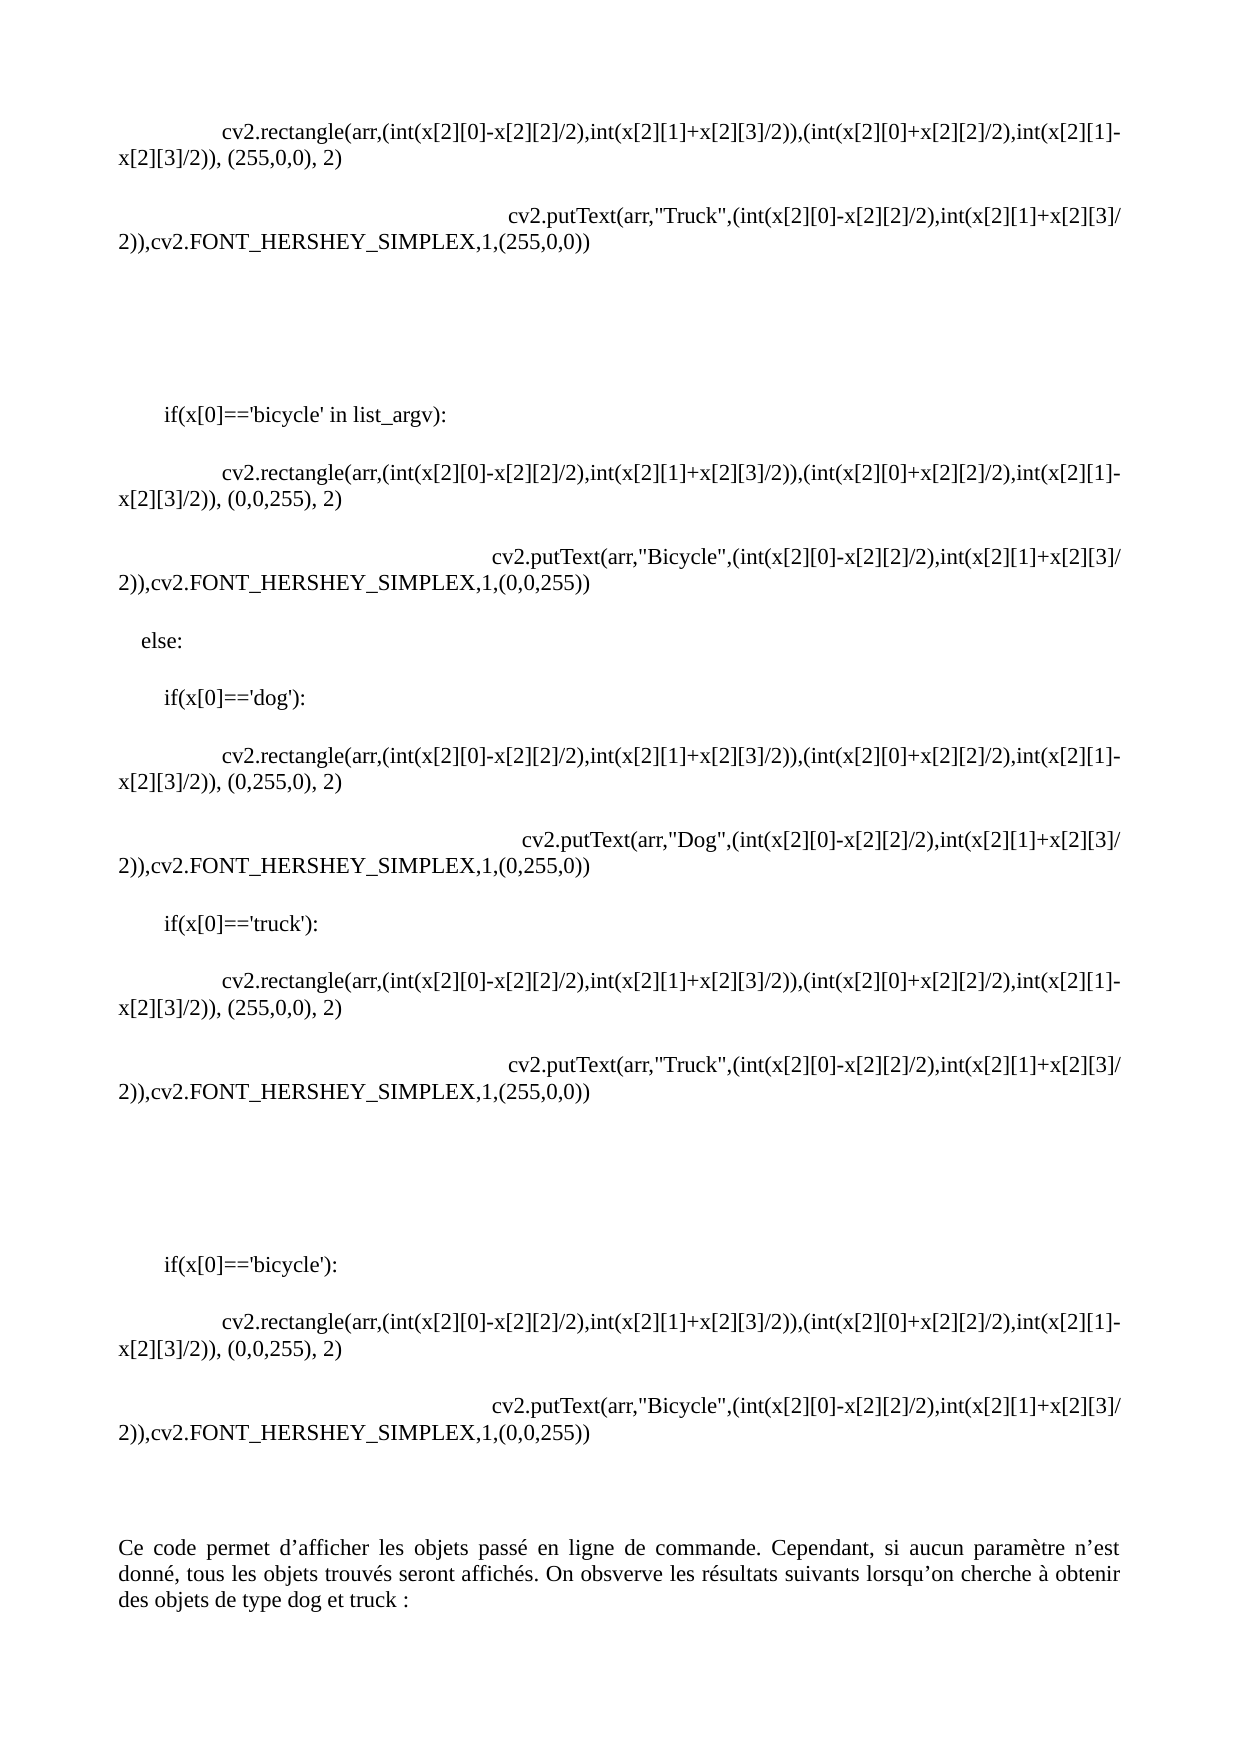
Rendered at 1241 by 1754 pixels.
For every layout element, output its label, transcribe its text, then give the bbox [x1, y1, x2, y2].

text cv2.putText(arr,"Truck",(int(x[2][0]-x[2][2]/2),int(x[2][1]+x[2][3]/2)),cv2.FONT_HERSHEY_SIMPLEX,1,(255,0,0)) [118, 202, 1122, 255]
text if(x[0]=='bicycle'): [118, 1251, 1122, 1277]
text if(x[0]=='truck'): [118, 910, 1122, 936]
text else: [118, 627, 1122, 653]
text cv2.putText(arr,"Truck",(int(x[2][0]-x[2][2]/2),int(x[2][1]+x[2][3]/2)),cv2.FONT_HERSHEY_SIMPLEX,1,(255,0,0)) [118, 1051, 1122, 1104]
text cv2.rectangle(arr,(int(x[2][0]-x[2][2]/2),int(x[2][1]+x[2][3]/2)),(int(x[2][0]+x[2][2]/2),int(x[2][1]-x[2][3]/2)), (0,0,255), 2) [118, 1308, 1122, 1361]
text cv2.putText(arr,"Bicycle",(int(x[2][0]-x[2][2]/2),int(x[2][1]+x[2][3]/2)),cv2.FONT_HERSHEY_SIMPLEX,1,(0,0,255)) [118, 543, 1122, 596]
text cv2.rectangle(arr,(int(x[2][0]-x[2][2]/2),int(x[2][1]+x[2][3]/2)),(int(x[2][0]+x[2][2]/2),int(x[2][1]-x[2][3]/2)), (0,0,255), 2) [118, 459, 1122, 512]
text if(x[0]=='bicycle' in list_argv): [118, 401, 1122, 428]
text if(x[0]=='dog'): [118, 684, 1122, 711]
text cv2.rectangle(arr,(int(x[2][0]-x[2][2]/2),int(x[2][1]+x[2][3]/2)),(int(x[2][0]+x[2][2]/2),int(x[2][1]-x[2][3]/2)), (255,0,0), 2) [118, 118, 1122, 171]
text cv2.putText(arr,"Bicycle",(int(x[2][0]-x[2][2]/2),int(x[2][1]+x[2][3]/2)),cv2.FONT_HERSHEY_SIMPLEX,1,(0,0,255)) [118, 1392, 1122, 1445]
text cv2.rectangle(arr,(int(x[2][0]-x[2][2]/2),int(x[2][1]+x[2][3]/2)),(int(x[2][0]+x[2][2]/2),int(x[2][1]-x[2][3]/2)), (0,255,0), 2) [118, 742, 1122, 795]
text cv2.putText(arr,"Dog",(int(x[2][0]-x[2][2]/2),int(x[2][1]+x[2][3]/2)),cv2.FONT_HERSHEY_SIMPLEX,1,(0,255,0)) [118, 826, 1122, 879]
text cv2.rectangle(arr,(int(x[2][0]-x[2][2]/2),int(x[2][1]+x[2][3]/2)),(int(x[2][0]+x[2][2]/2),int(x[2][1]-x[2][3]/2)), (255,0,0), 2) [118, 967, 1122, 1020]
text Ce code permet d’afficher les objets passé en ligne de commande. Cependant, si aucun paramètre n’est donné, tous les objets trouvés seront affichés. On obsverve les résultats suivants lorsqu’on cherche à obtenir des objets de type dog et truck : [118, 1534, 1122, 1613]
